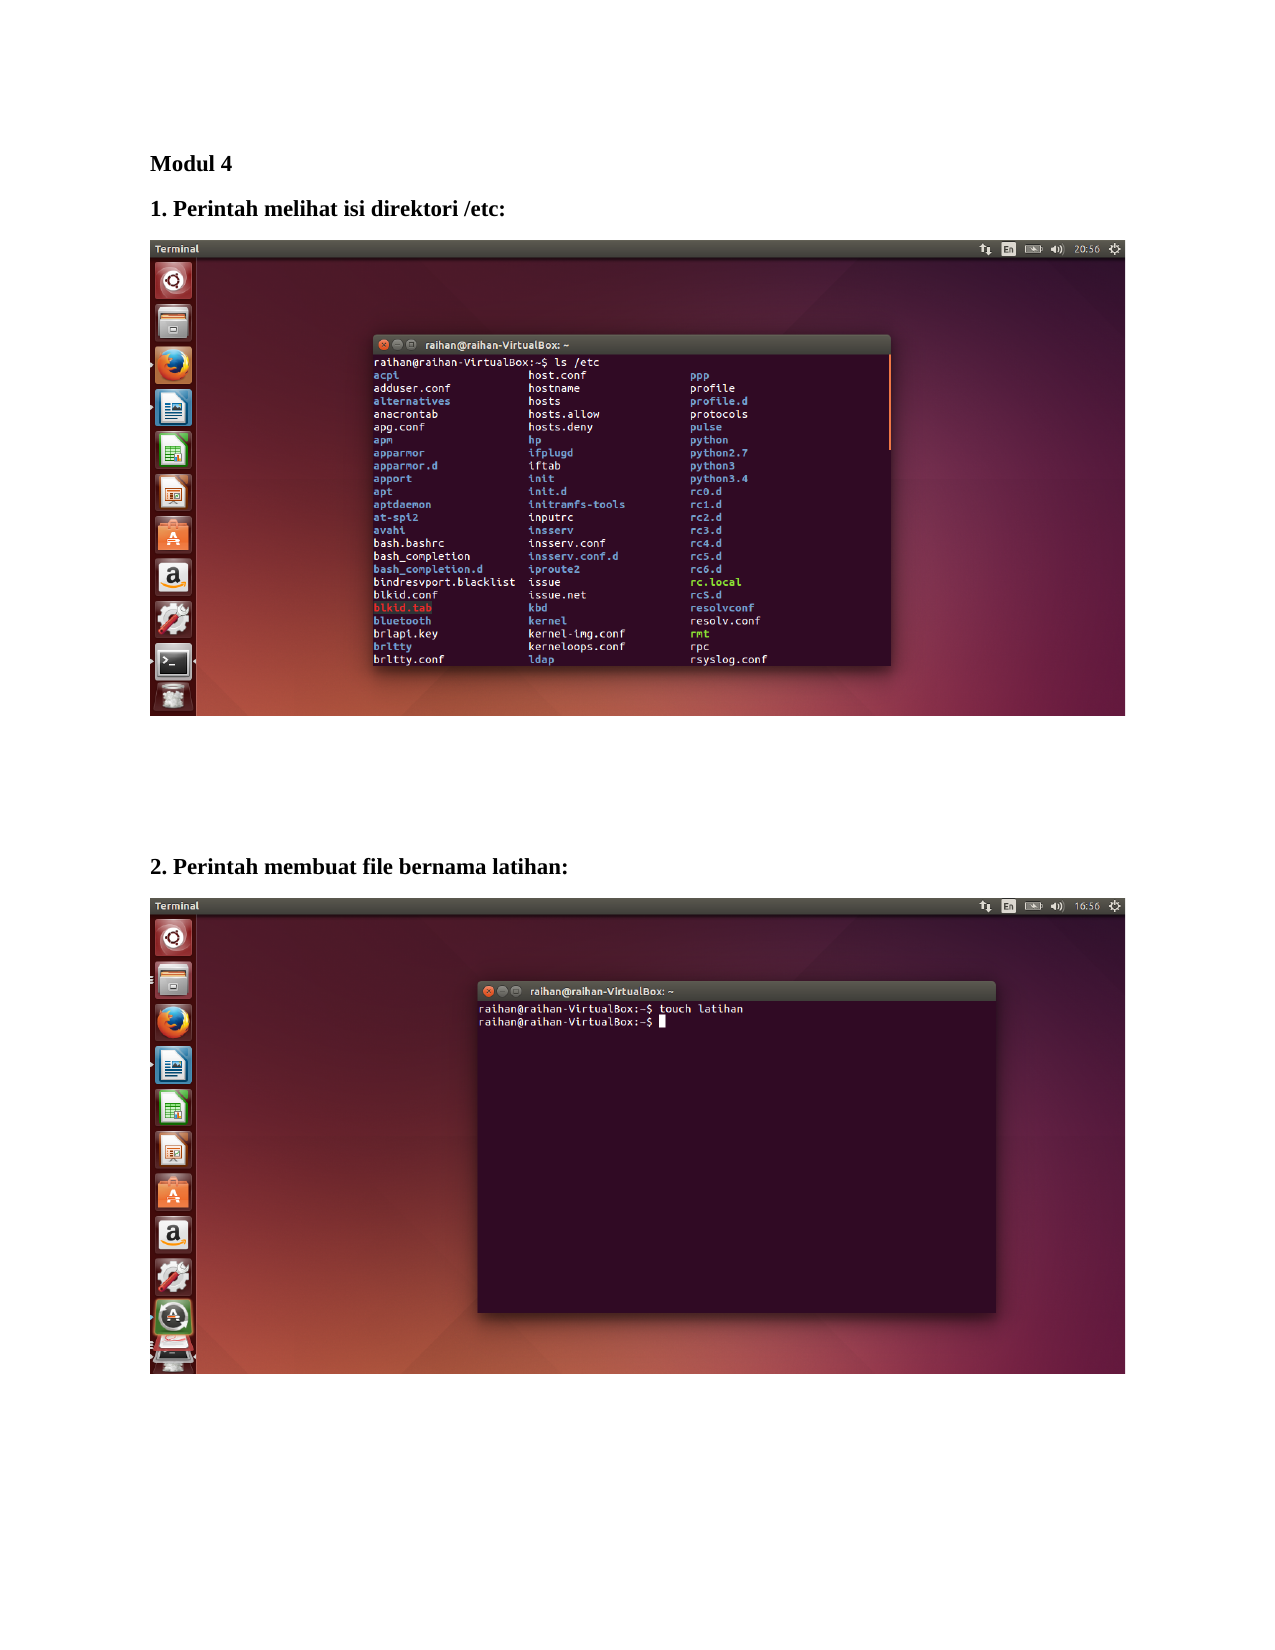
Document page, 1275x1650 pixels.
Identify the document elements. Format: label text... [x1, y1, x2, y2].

text Modul 4 [150, 150, 1125, 176]
picture [150, 240, 1125, 716]
text 2. Perintah membuat file bernama latihan: [150, 853, 1125, 879]
picture [150, 898, 1125, 1374]
text 1. Perintah melihat isi direktori /etc: [150, 195, 1125, 221]
